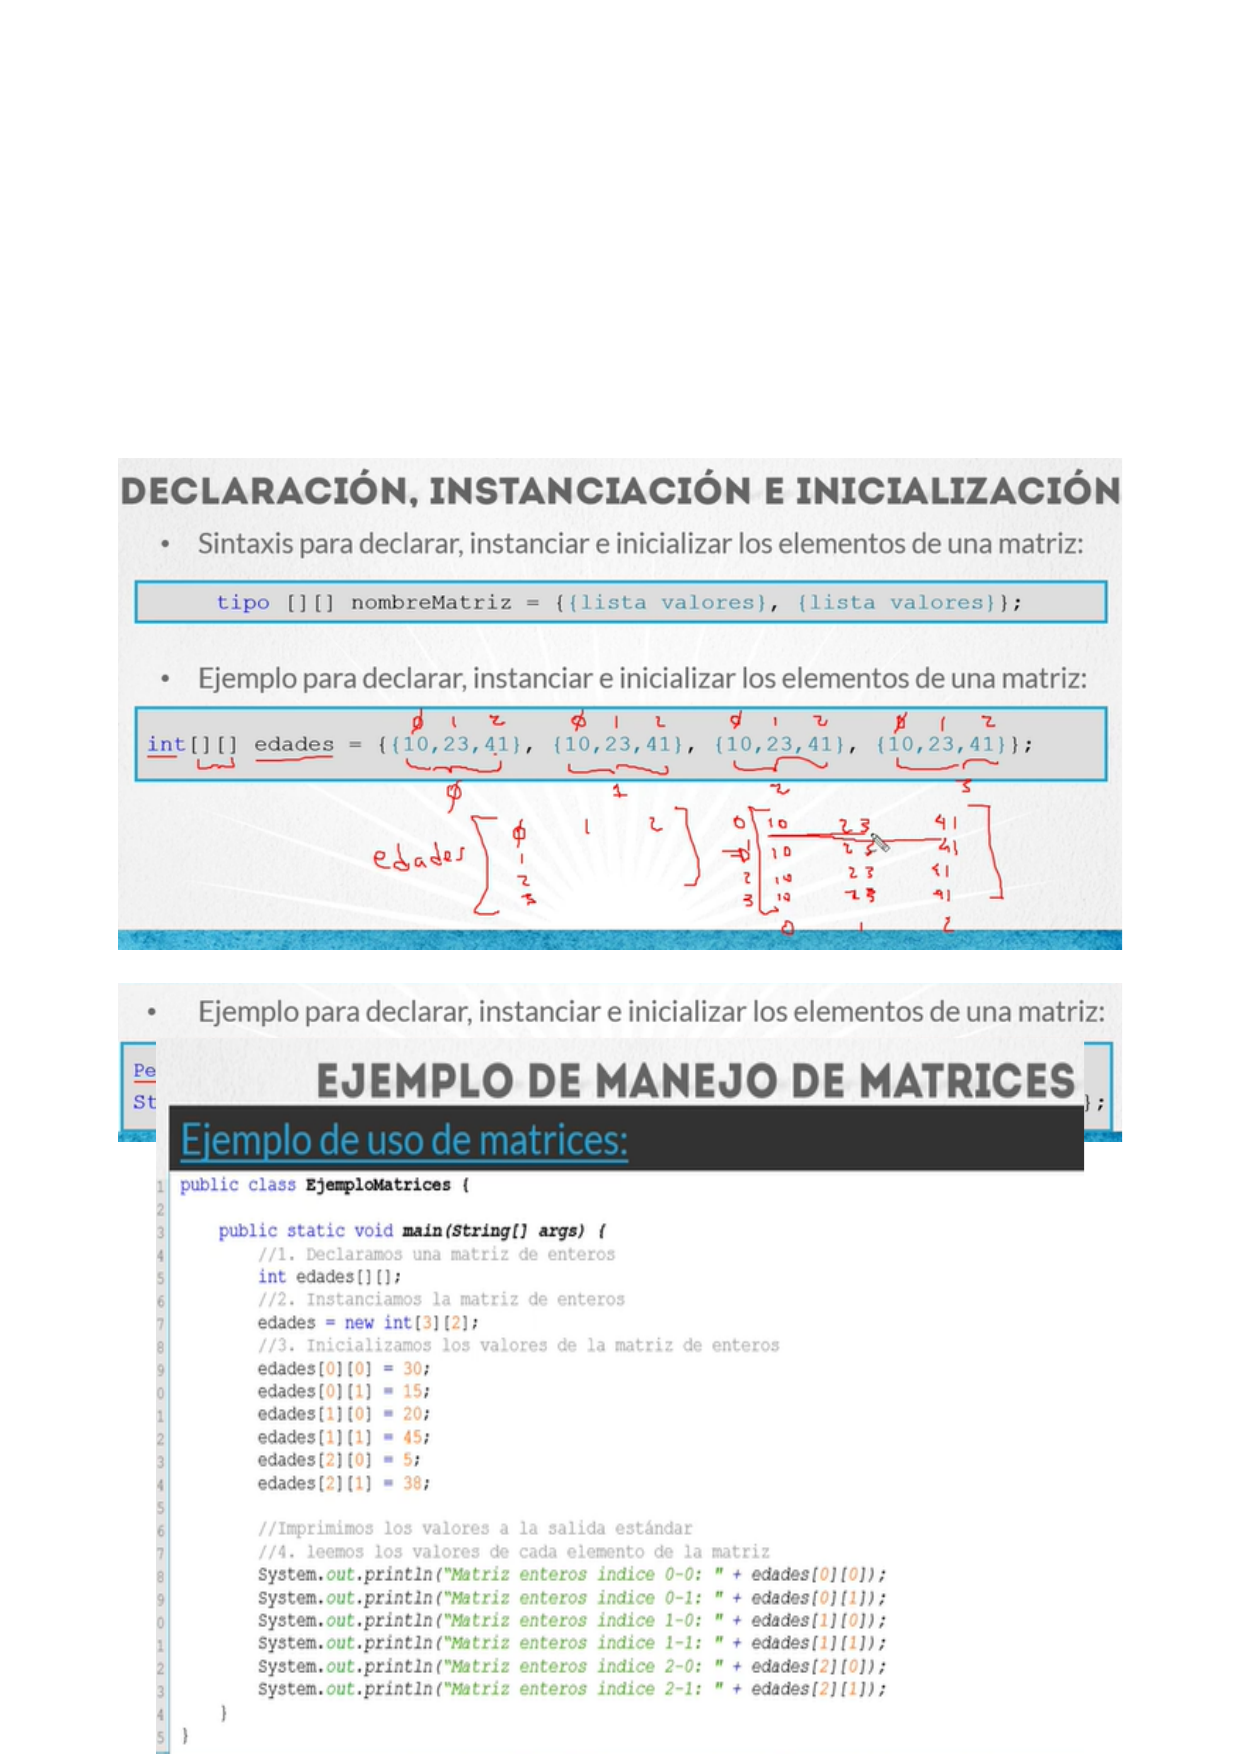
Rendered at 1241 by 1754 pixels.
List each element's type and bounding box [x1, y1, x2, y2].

picture [118, 983, 1123, 1754]
picture [118, 458, 1123, 950]
